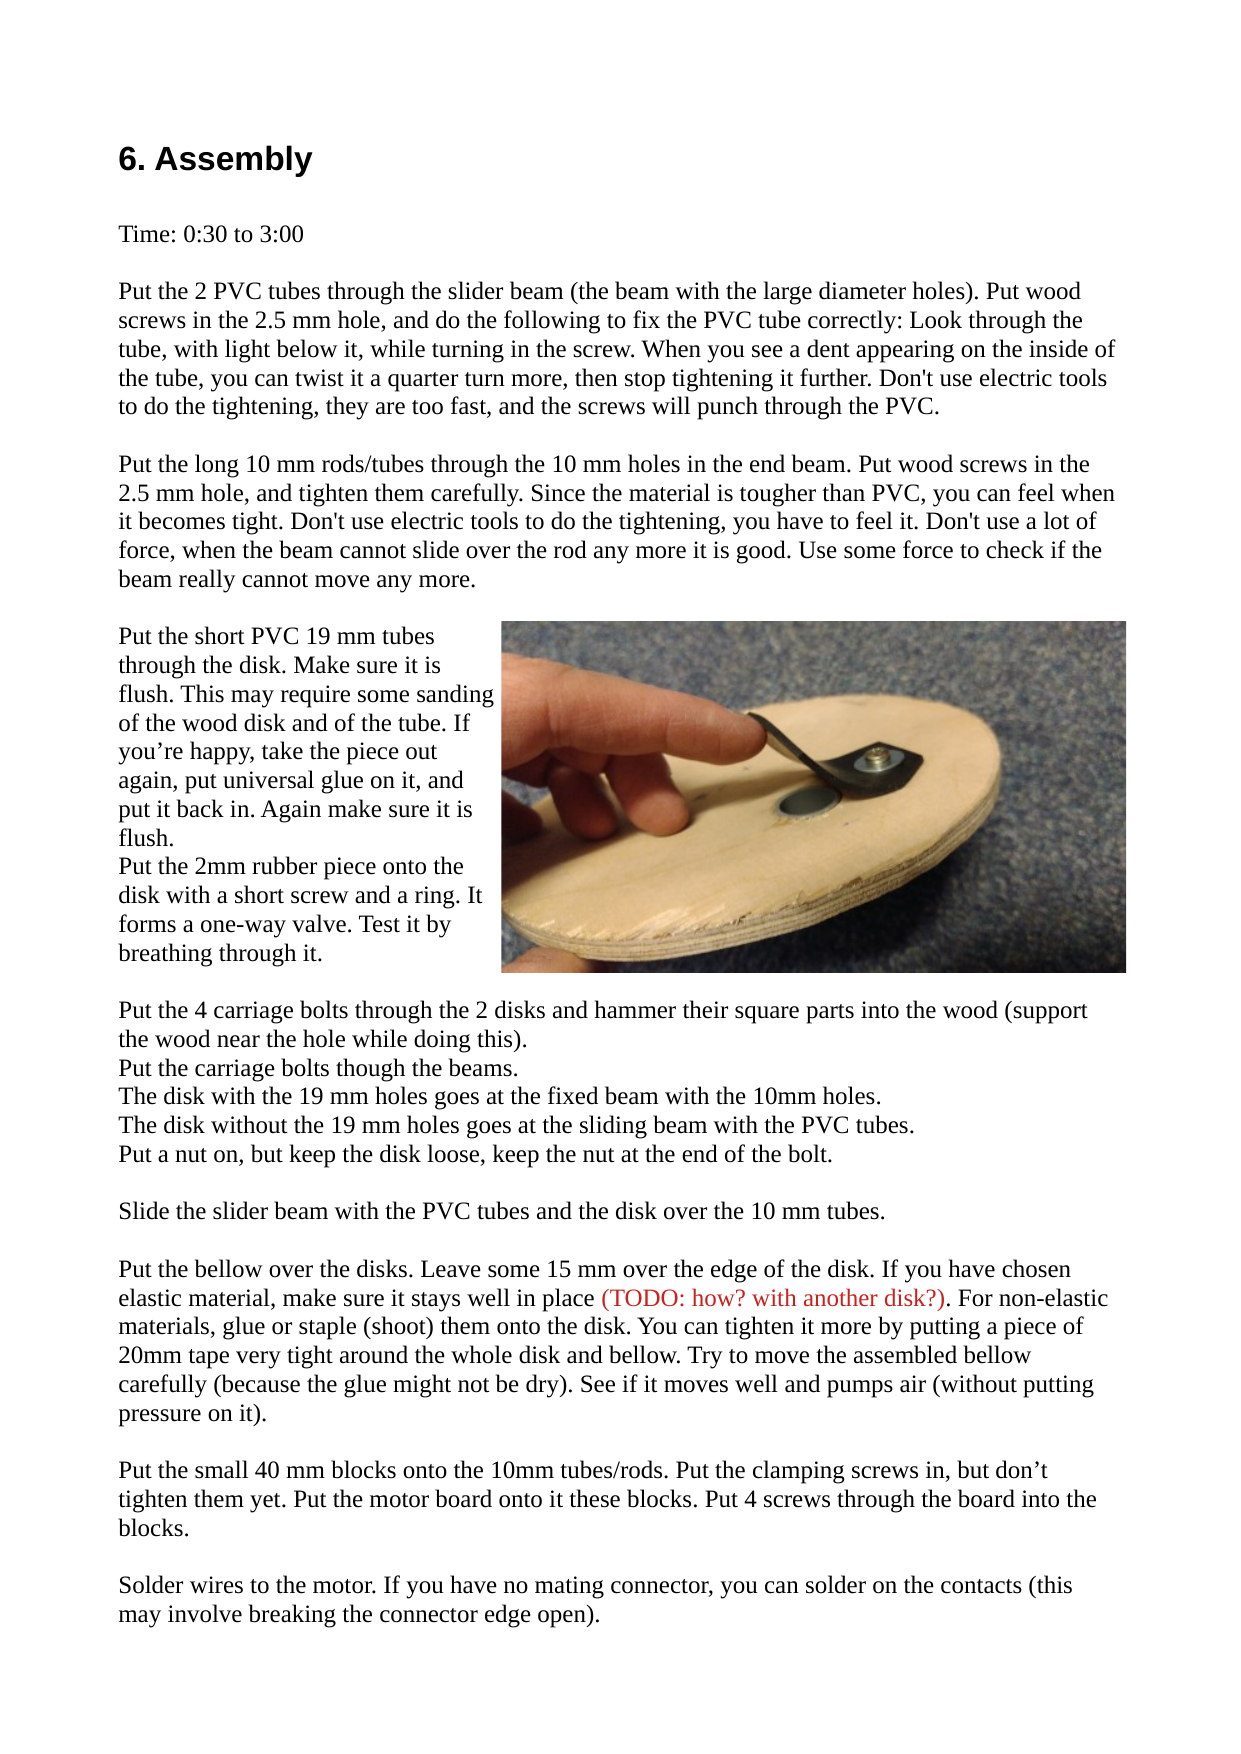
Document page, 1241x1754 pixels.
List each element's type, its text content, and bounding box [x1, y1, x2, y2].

text Put the 2mm rubber piece onto the disk with a short screw and a ring. It forms a one-way valve. Test it by breathing through it. [118, 851, 501, 966]
text Put the long 10 mm rods/tubes through the 10 mm holes in the end beam. Put wood screws in the 2.5 mm hole, and tighten them carefully. Since the material is tougher than PVC, you can feel when it becomes tight. Don't use electric tools to do the tightening, you have to feel it. Don't use a lot of force, when the beam cannot slide over the rod any more it is good. Use some force to check if the beam really cannot move any more. [118, 449, 1122, 593]
text Put the short PVC 19 mm tubes through the disk. Make sure it is flush. This may require some sanding of the wood disk and of the tube. If you’re happy, take the piece out again, put universal glue on it, and put it back in. Again make sure it is flush. [118, 621, 501, 851]
text Put the small 40 mm blocks onto the 10mm tubes/rods. Put the clamping screws in, but don’t tighten them yet. Put the motor board onto it these blocks. Put 4 screws through the board into the blocks. [118, 1455, 1122, 1541]
text The disk with the 19 mm holes goes at the fixed beam with the 10mm holes. [118, 1081, 1122, 1110]
picture [501, 621, 1127, 973]
text Slide the slider beam with the PVC tubes and the disk over the 10 mm tubes. [118, 1196, 1122, 1225]
text Solder wires to the motor. If you have no mating connector, you can solder on the contacts (this may involve breaking the connector edge open). [118, 1570, 1122, 1628]
subtitle 6. Assembly [118, 139, 1122, 178]
text Put the 2 PVC tubes through the slider beam (the beam with the large diameter holes). Put wood screws in the 2.5 mm hole, and do the following to fix the PVC tube correctly: Look through the tube, with light below it, while turning in the screw. When you see a dent appearing on the inside of the tube, you can twist it a quarter turn more, then stop tightening it further. Don't use electric tools to do the tightening, they are too fast, and the screws will punch through the PVC. [118, 276, 1122, 420]
text Put the carriage bolts though the beams. [118, 1053, 1122, 1081]
text Put the 4 carriage bolts through the 2 disks and hammer their square parts into the wood (support the wood near the hole while doing this). [118, 995, 1122, 1053]
text Put the bellow over the disks. Leave some 15 mm over the edge of the disk. If you have chosen elastic material, make sure it stays well in place (TODO: how? with another disk?). For non-elastic materials, glue or staple (shoot) them onto the disk. You can tighten it more by putting a piece of 20mm tape very tight around the whole disk and bellow. Try to move the assembled bellow carefully (because the glue might not be dry). See if it moves well and pumps air (without putting pressure on it). [118, 1254, 1122, 1426]
text The disk without the 19 mm holes goes at the sliding beam with the PVC tubes. [118, 1110, 1122, 1139]
text Put a nut on, but keep the disk loose, keep the nut at the end of the bolt. [118, 1139, 1122, 1168]
text Time: 0:30 to 3:00 [118, 219, 1122, 248]
